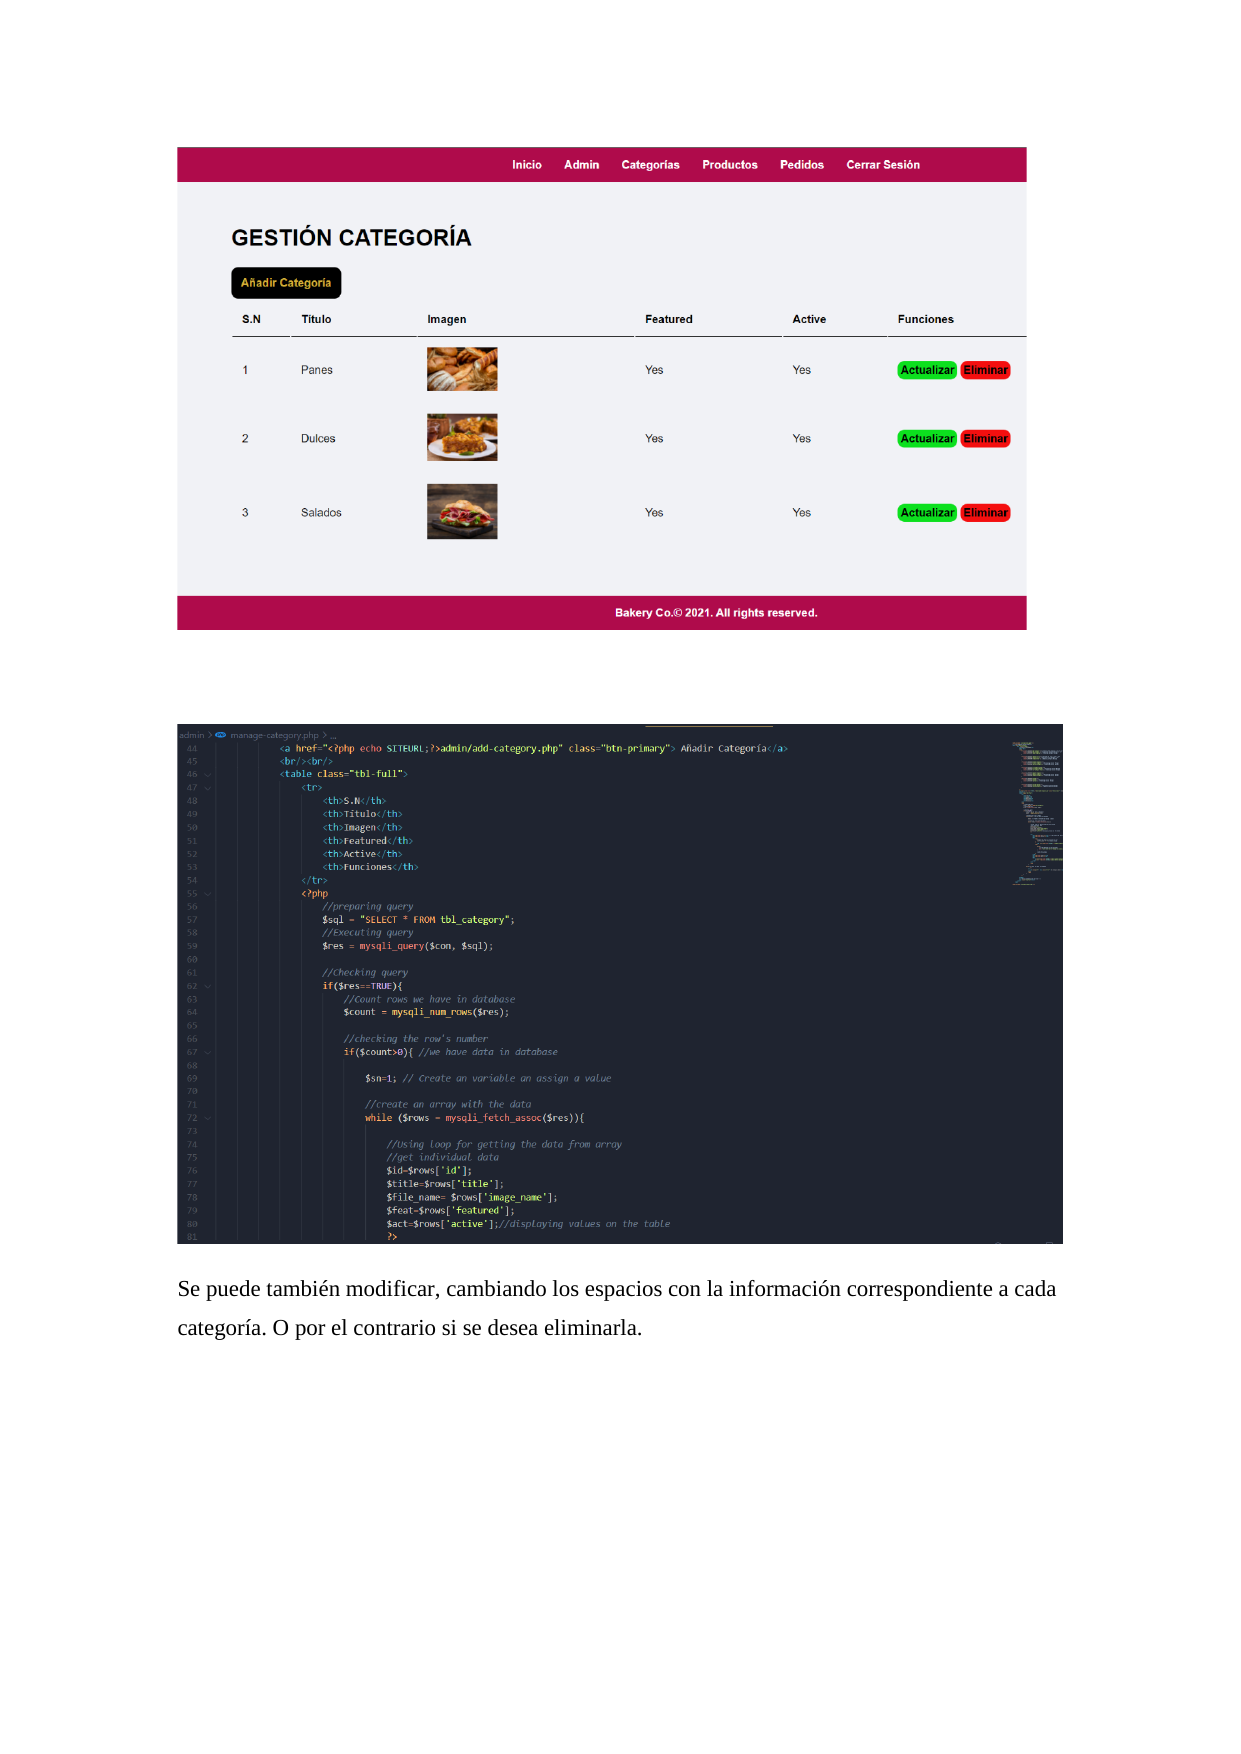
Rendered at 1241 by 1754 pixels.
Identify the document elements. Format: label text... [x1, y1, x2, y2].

text Se puede también modificar, cambiando los espacios con la información correspondiente a cada categoría. O por el contrario si se desea eliminarla. [177, 1275, 1063, 1341]
